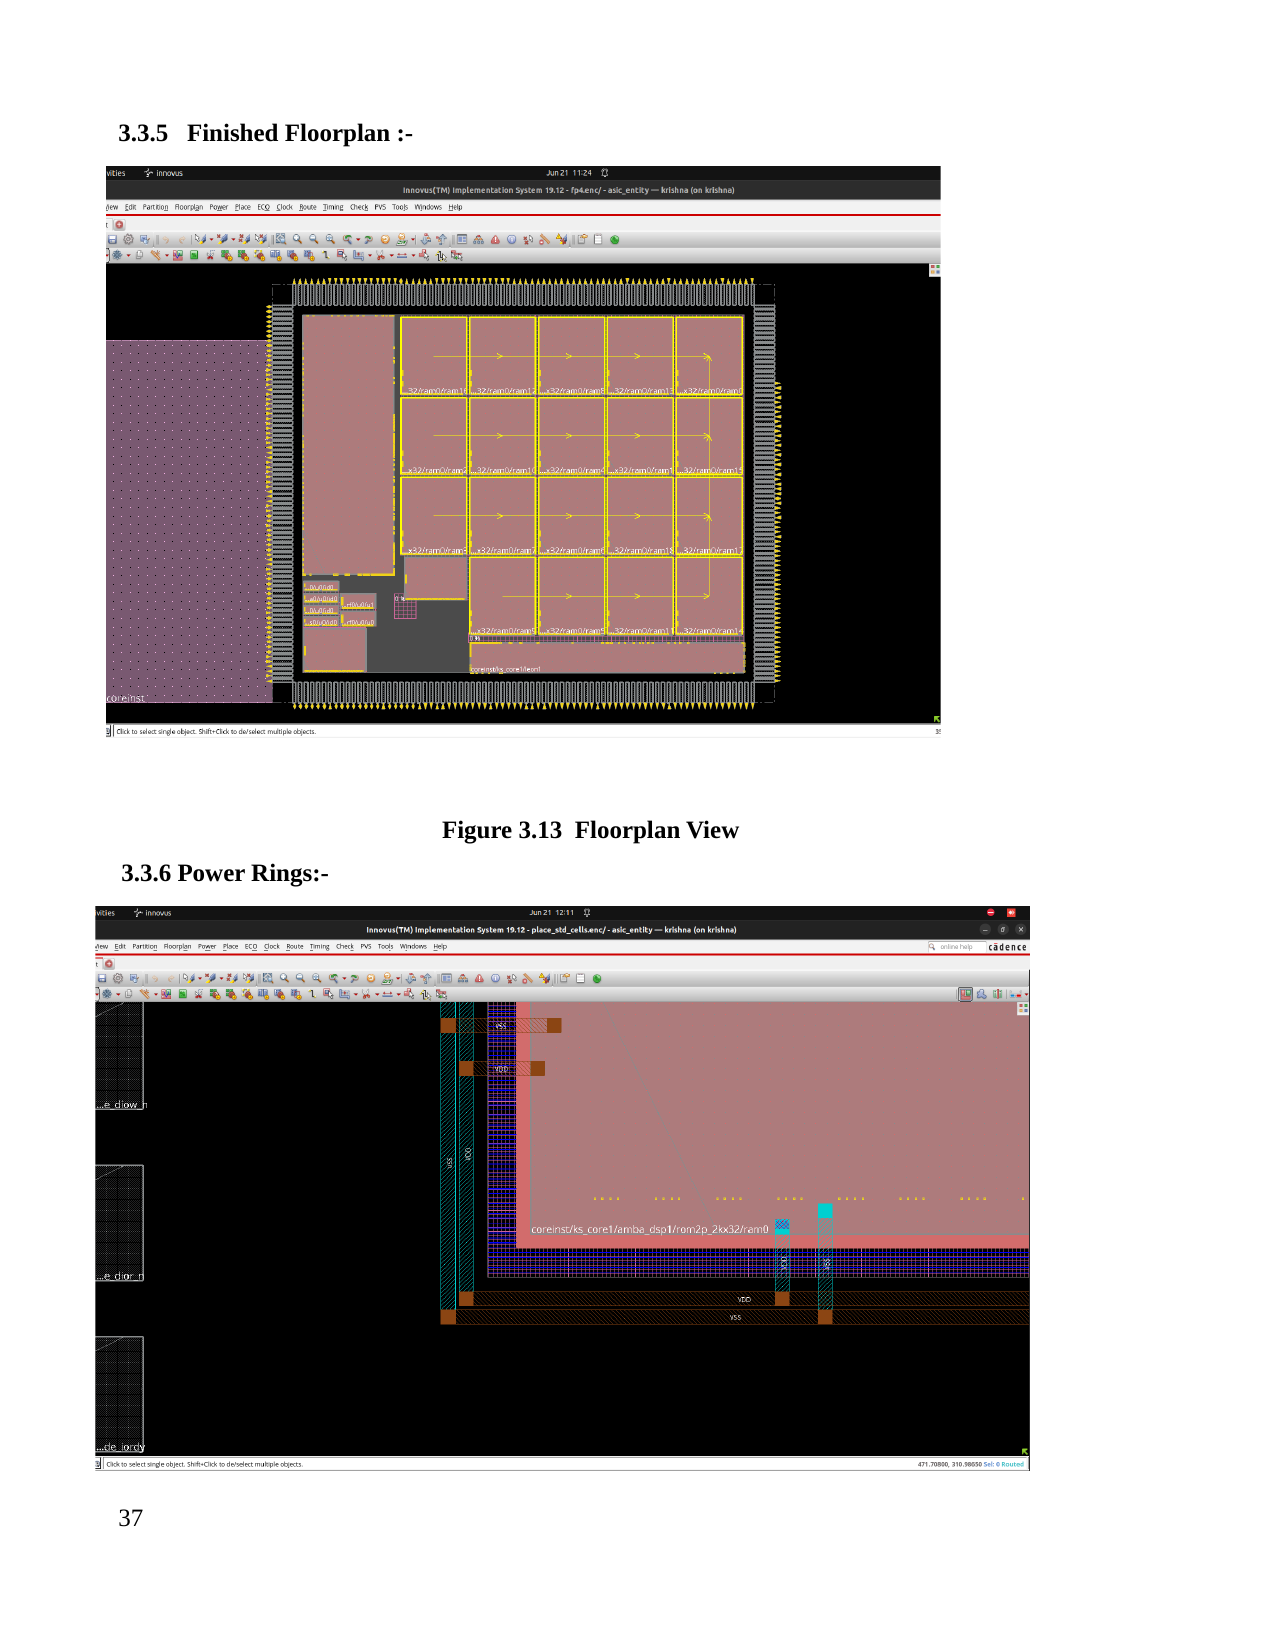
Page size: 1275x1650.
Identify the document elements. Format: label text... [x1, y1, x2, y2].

text 3.3.6 Power Rings:- [118, 858, 1157, 887]
picture [95, 906, 1030, 1471]
text Figure 3.13 Floorplan View [118, 815, 1157, 844]
picture [106, 166, 941, 738]
text 3.3.5 Finished Floorplan :- [118, 118, 1157, 147]
